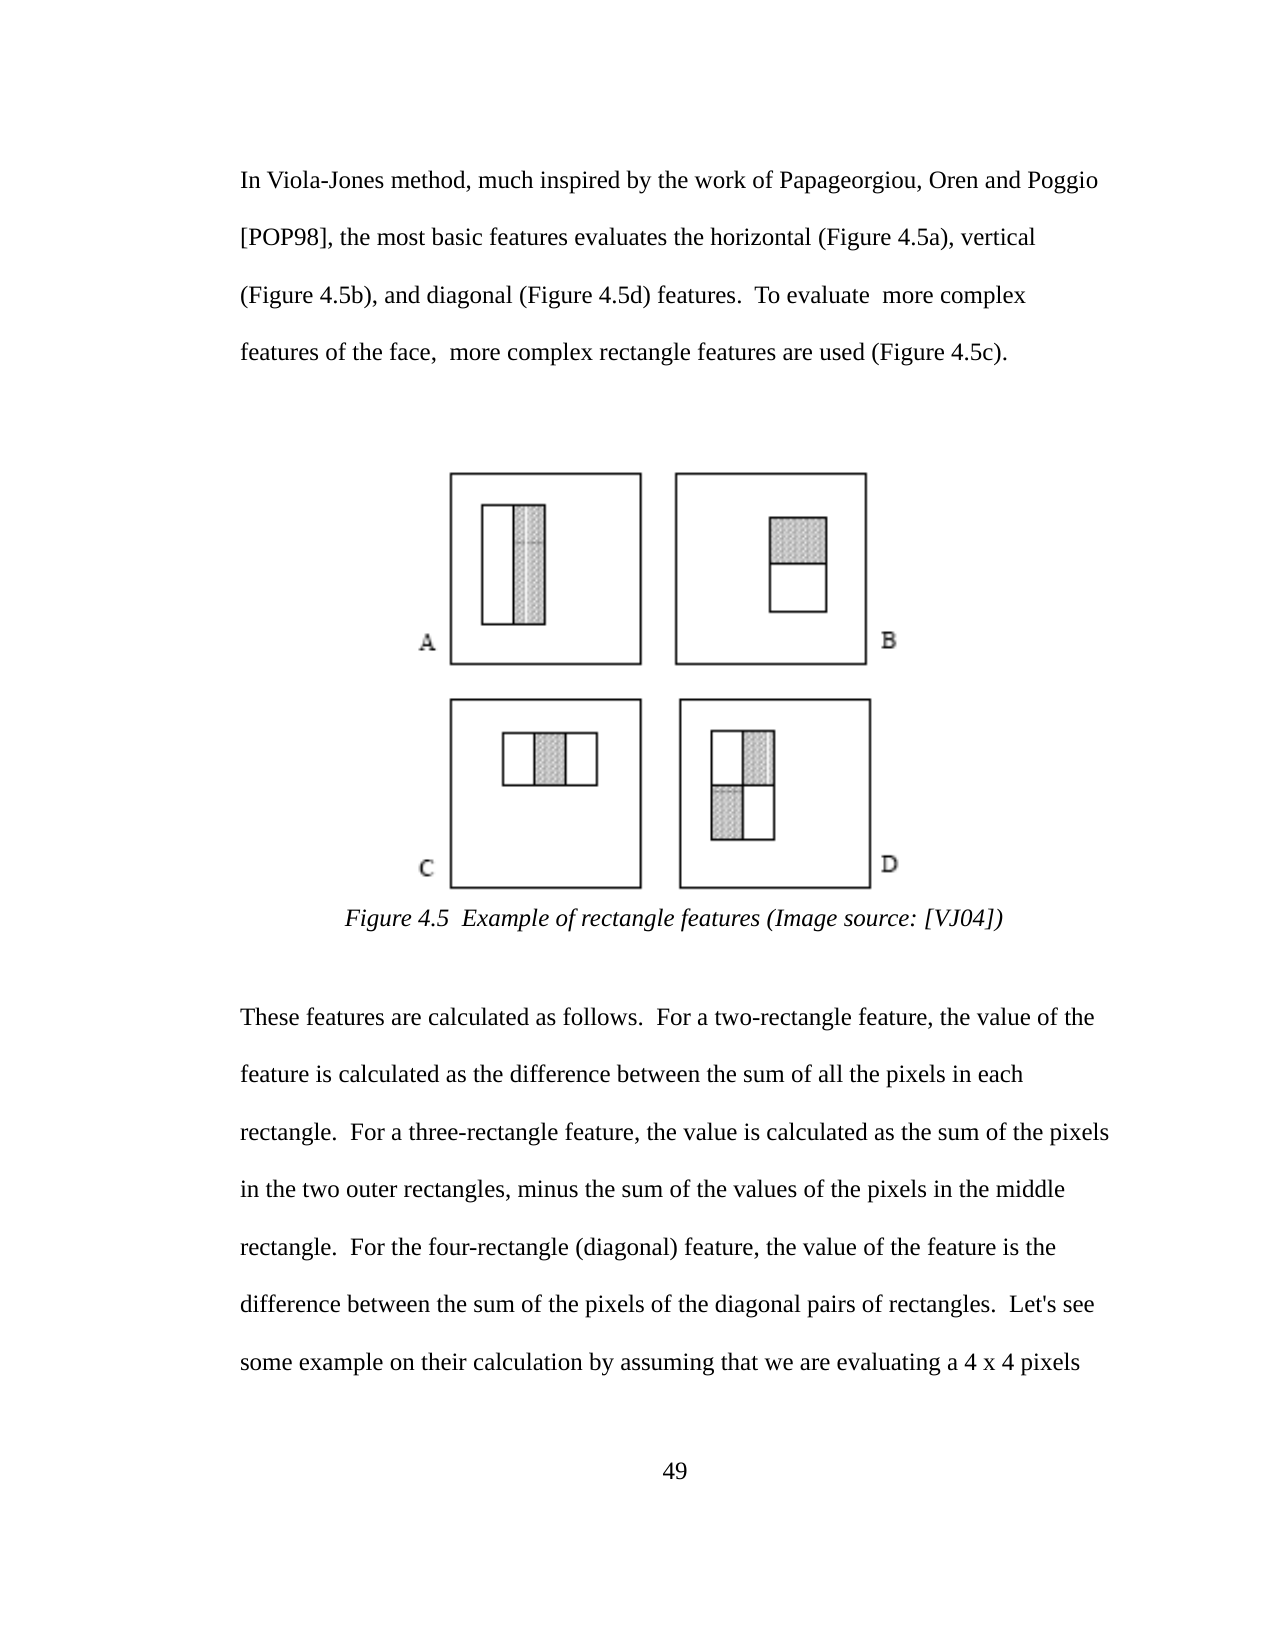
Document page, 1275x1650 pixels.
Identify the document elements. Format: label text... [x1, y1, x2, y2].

text These features are calculated as follows. For a two-rectangle feature, the value of the feature is calculated as the difference between the sum of all the pixels in each rectangle. For a three-rectangle feature, the value is calculated as the sum of the pixels in the two outer rectangles, minus the sum of the values of the pixels in the middle rectangle. For the four-rectangle (diagonal) feature, the value of the feature is the difference between the sum of the pixels of the diagonal pairs of rectangles. Let's see some example on their calculation by assuming that we are evaluating a 4 x 4 pixels [240, 1002, 1110, 1375]
text Figure 4.5 Example of rectangle features (Image source: [VJ04]) [240, 465, 1110, 932]
text In Viola-Jones method, much inspired by the work of Papageorgiou, Oren and Poggio [POP98], the most basic features evaluates the horizontal (Figure 4.5a), vertical (Figure 4.5b), and diagonal (Figure 4.5d) features. To evaluate more complex features of the face, more complex rectangle features are used (Figure 4.5c). [240, 165, 1110, 366]
